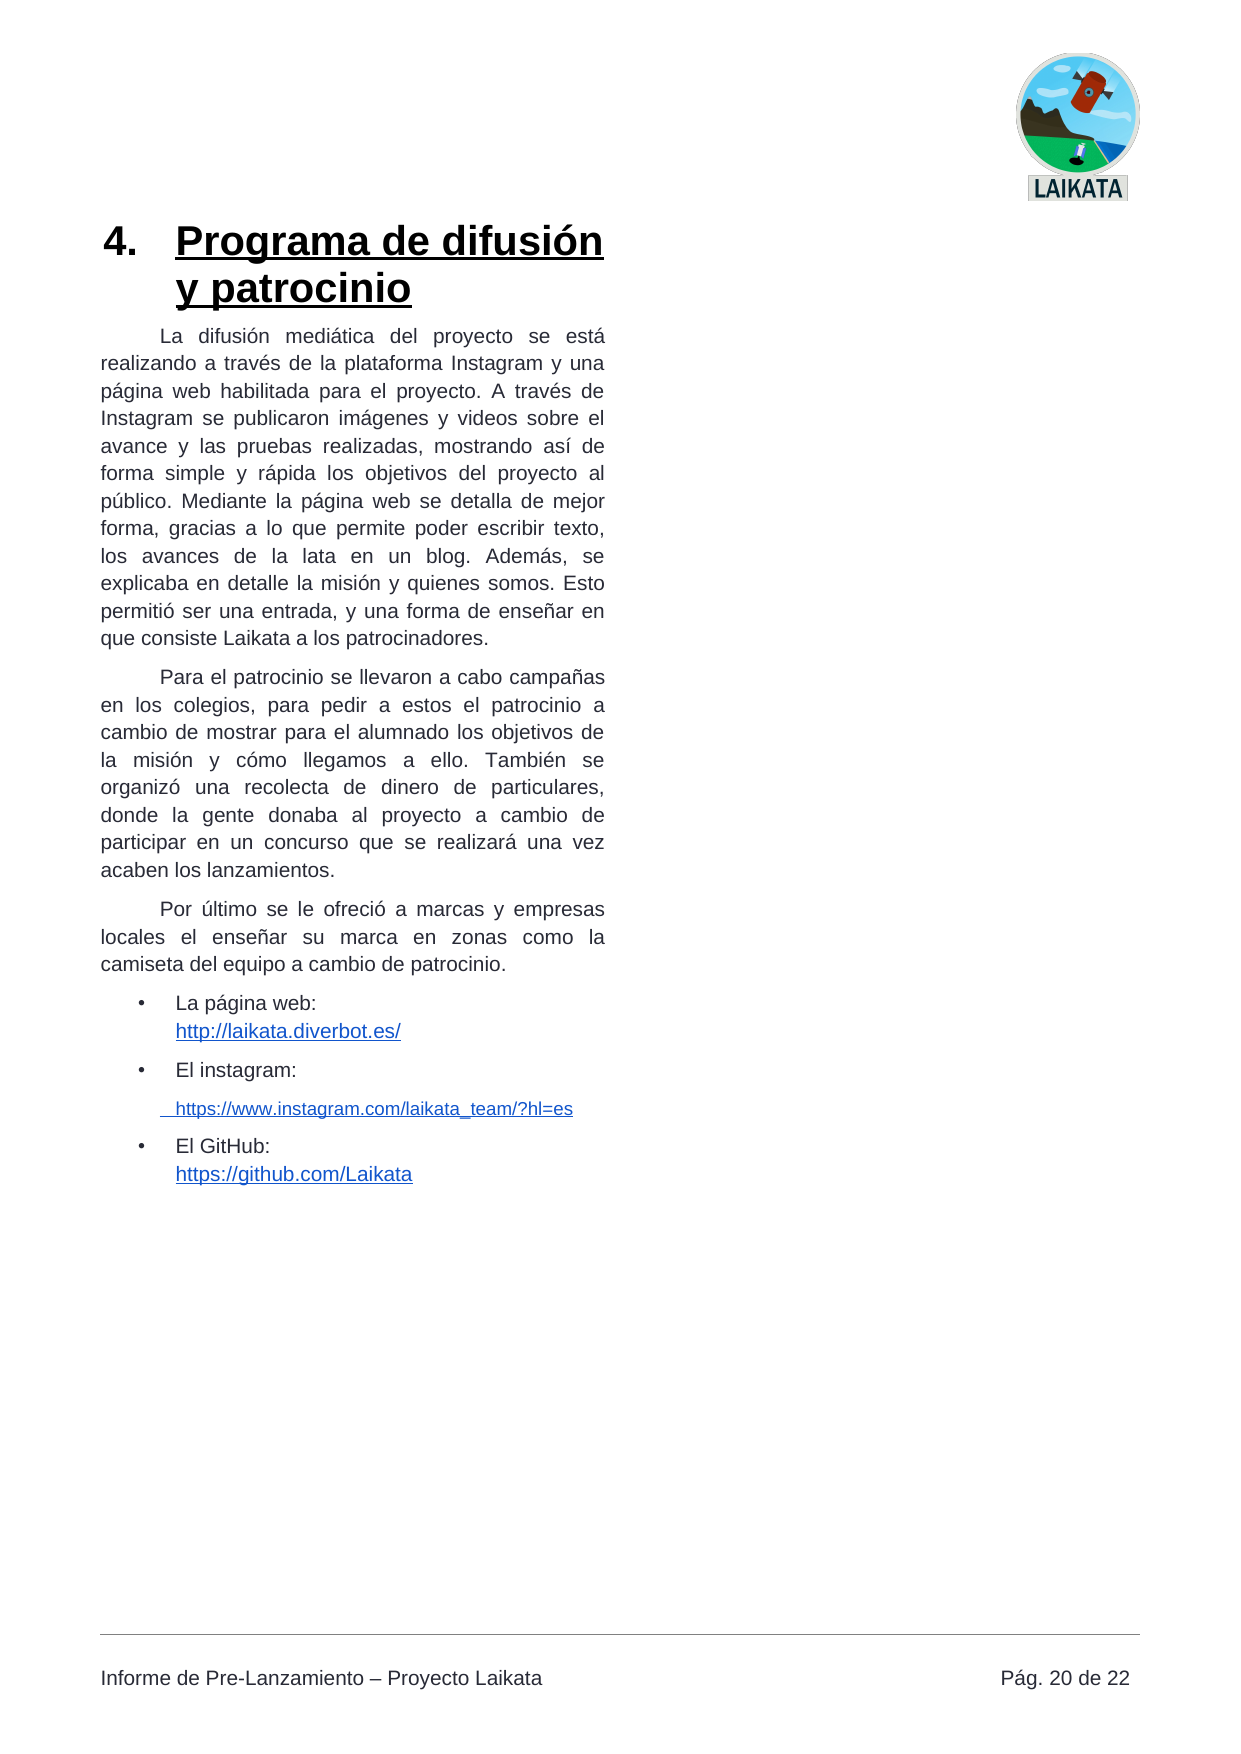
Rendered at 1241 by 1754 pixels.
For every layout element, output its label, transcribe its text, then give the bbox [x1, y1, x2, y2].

text Para el patrocinio se llevaron a cabo campañas en los colegios, para pedir a estos el patrocinio a cambio de mostrar para el alumnado los objetivos de la misión y cómo llegamos a ello. También se organizó una recolecta de dinero de particulares, donde la gente donaba al proyecto a cambio de participar en un concurso que se realizará una vez acaben los lanzamientos. [100, 665, 605, 882]
subtitle Programa de difusión y patrocinio [138, 216, 605, 312]
text https://www.instagram.com/laikata_team/?hl=es [100, 1097, 605, 1119]
list El instagram: [138, 1058, 605, 1082]
list El GitHub: https://github.com/Laikata [138, 1134, 605, 1186]
picture [1016, 53, 1140, 201]
text La difusión mediática del proyecto se está realizando a través de la plataforma Instagram y una página web habilitada para el proyecto. A través de Instagram se publicaron imágenes y videos sobre el avance y las pruebas realizadas, mostrando así de forma simple y rápida los objetivos del proyecto al público. Mediante la página web se detalla de mejor forma, gracias a lo que permite poder escribir texto, los avances de la lata en un blog. Además, se explicaba en detalle la misión y quienes somos. Esto permitió ser una entrada, y una forma de enseñar en que consiste Laikata a los patrocinadores. [100, 323, 605, 650]
list La página web: http://laikata.diverbot.es/ [138, 991, 605, 1043]
text Por último se le ofreció a marcas y empresas locales el enseñar su marca en zonas como la camiseta del equipo a cambio de patrocinio. [100, 897, 605, 976]
